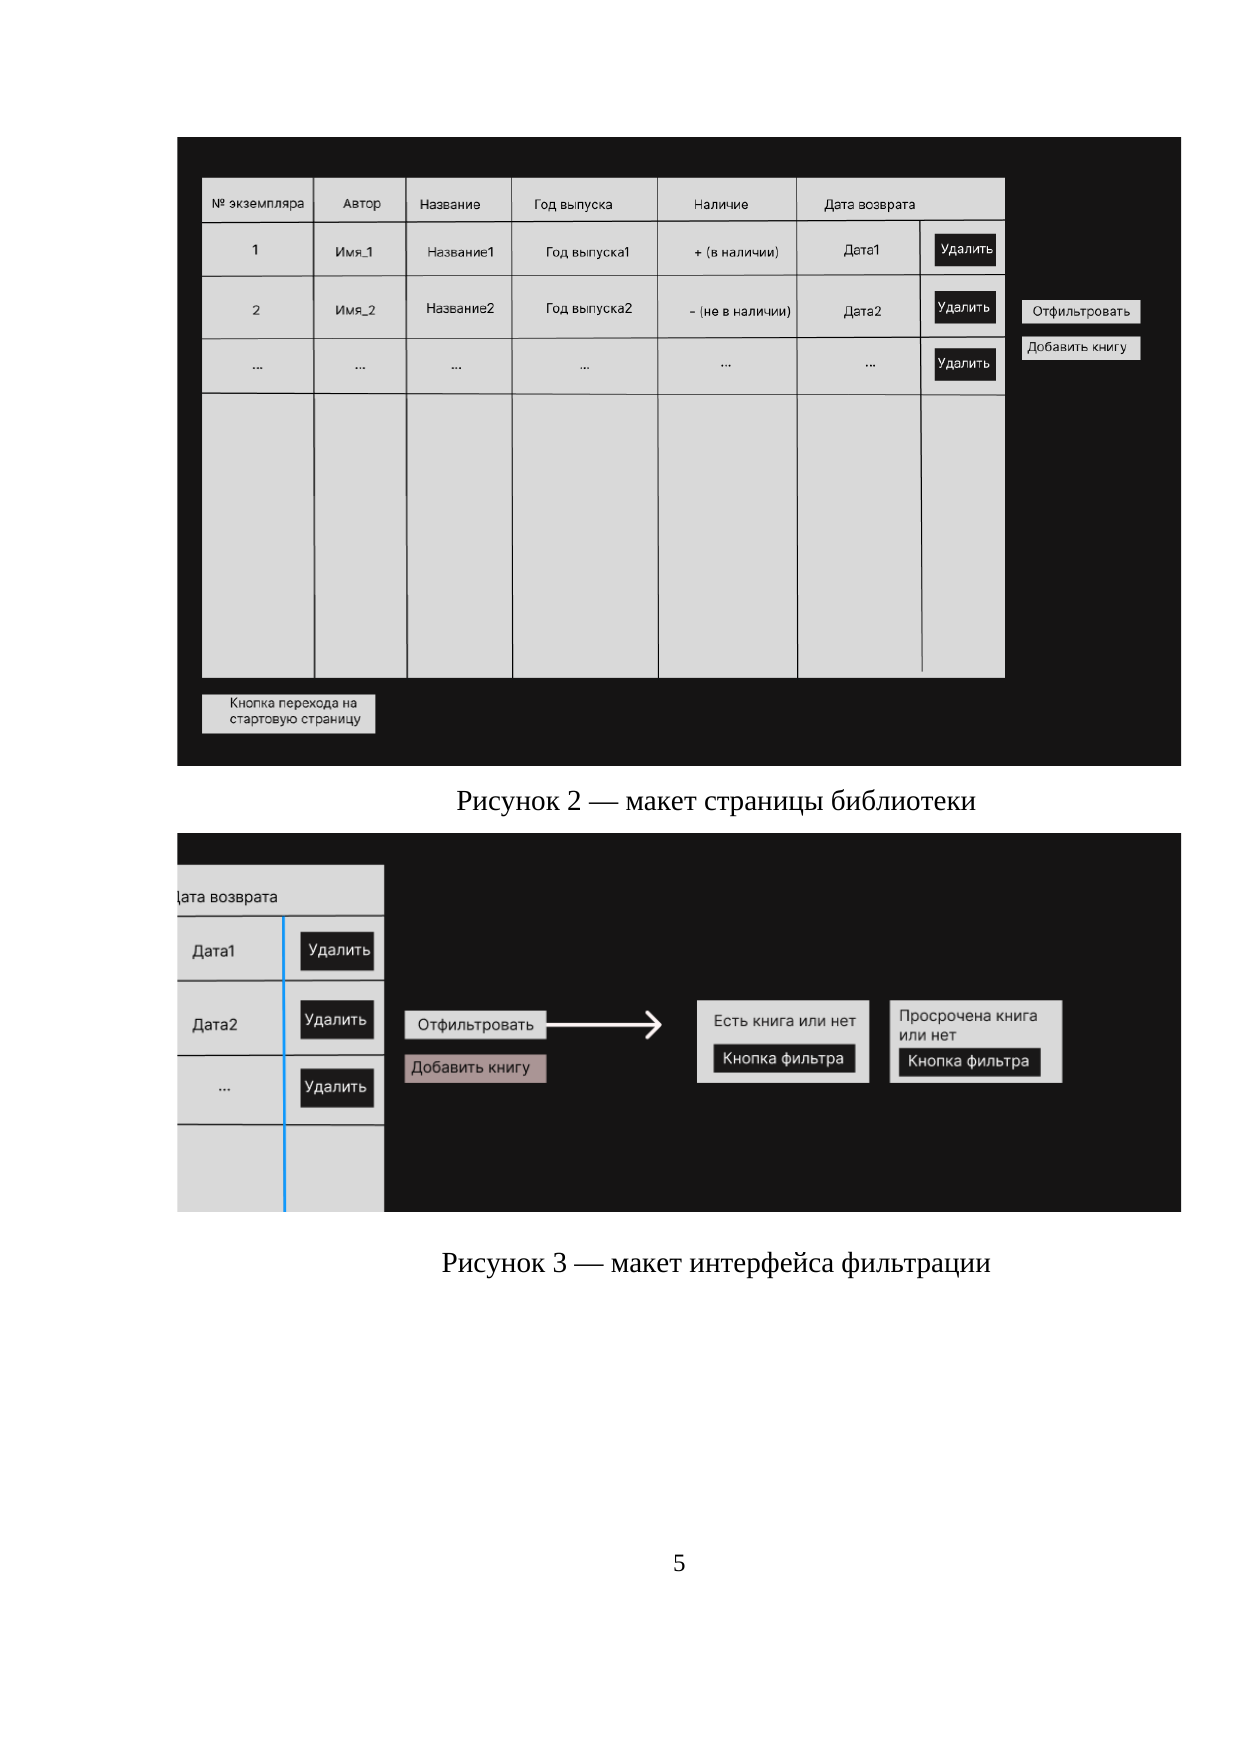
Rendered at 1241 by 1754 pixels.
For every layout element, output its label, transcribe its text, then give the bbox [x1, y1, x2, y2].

text Рисунок 3 — макет интерфейса фильтрации [177, 1212, 1181, 1279]
text [177, 118, 1181, 137]
picture [177, 833, 1182, 1212]
text Рисунок 2 — макет страницы библиотеки [177, 766, 1181, 816]
picture [177, 137, 1182, 766]
